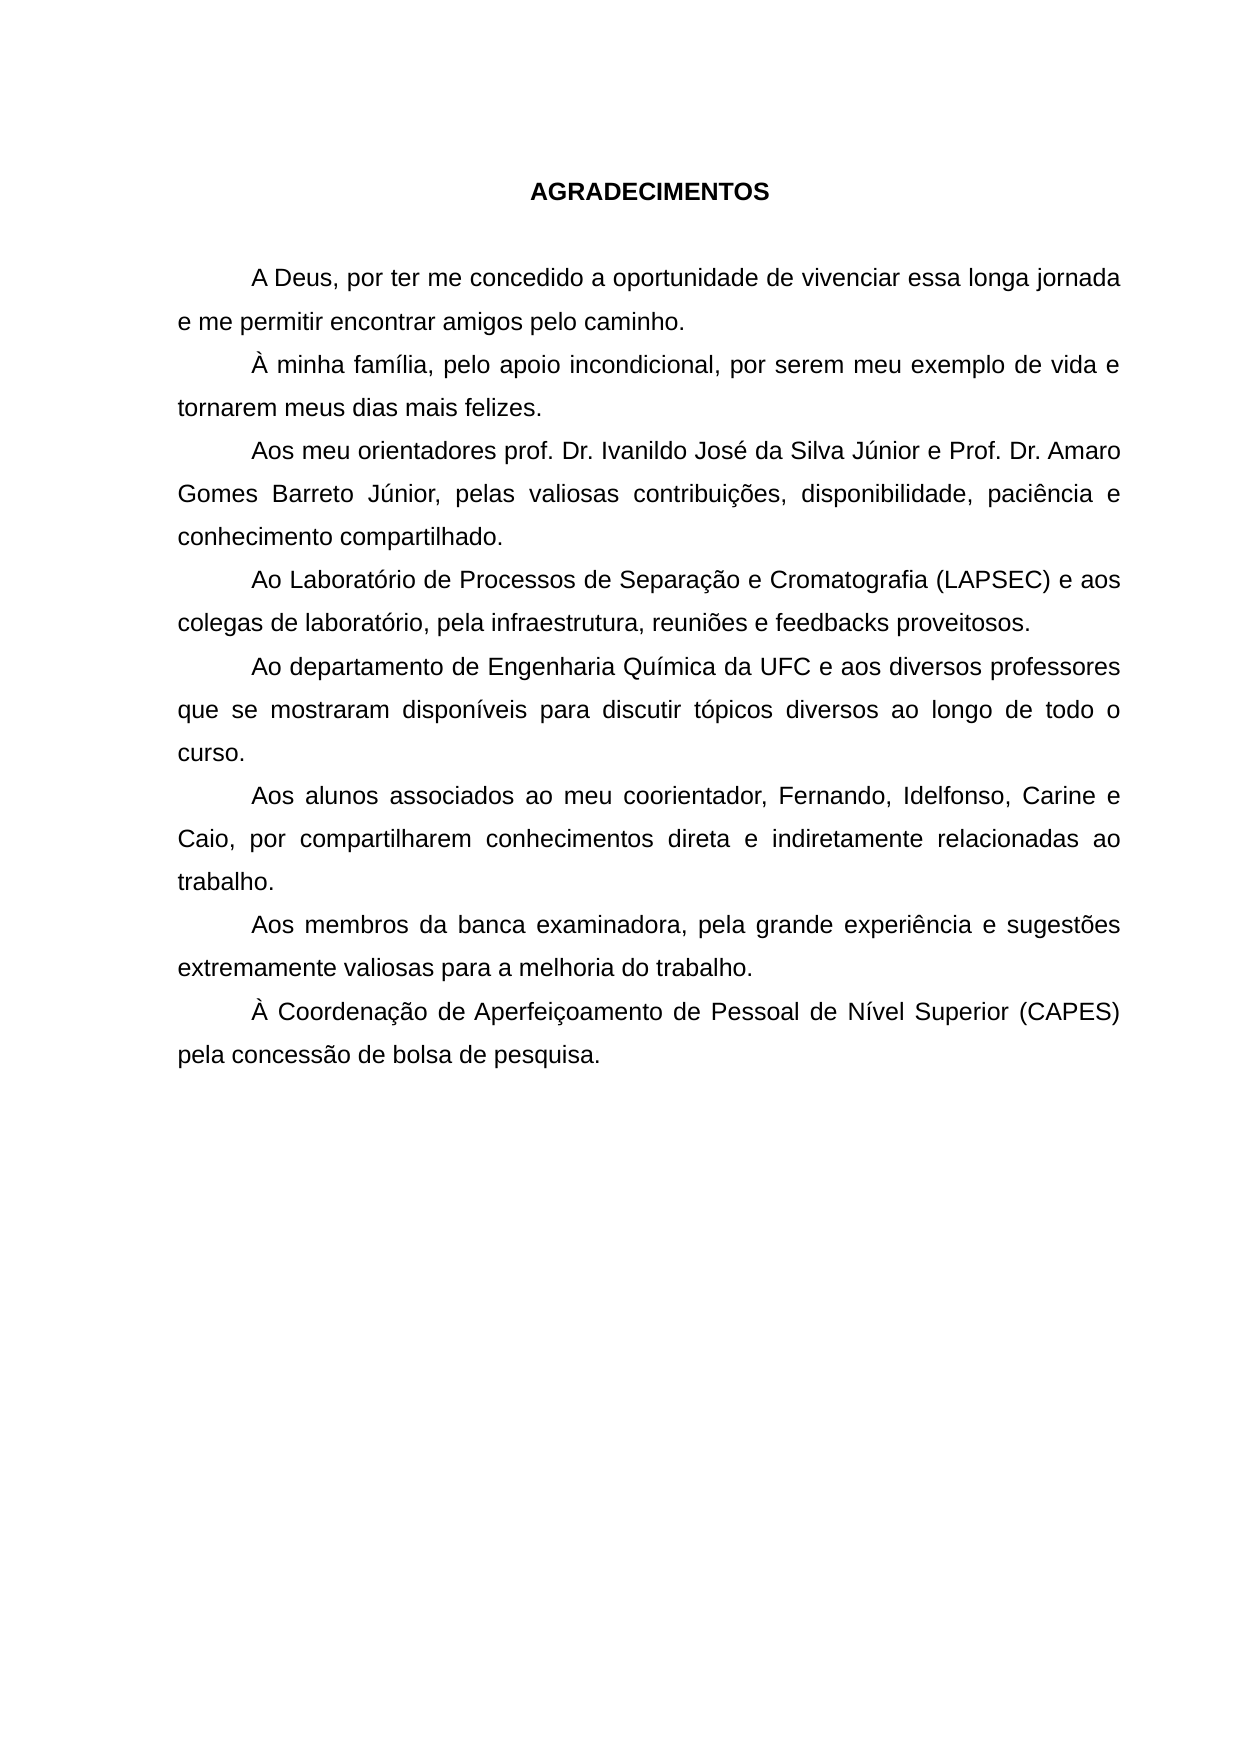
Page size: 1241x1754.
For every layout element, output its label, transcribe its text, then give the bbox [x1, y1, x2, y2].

text Aos alunos associados ao meu coorientador, Fernando, Idelfonso, Carine e Caio, por compartilharem conhecimentos direta e indiretamente relacionadas ao trabalho. [177, 781, 1122, 896]
text Aos membros da banca examinadora, pela grande experiência e sugestões extremamente valiosas para a melhoria do trabalho. [177, 910, 1122, 982]
text A Deus, por ter me concedido a oportunidade de vivenciar essa longa jornada e me permitir encontrar amigos pelo caminho. [177, 263, 1122, 335]
text AGRADECIMENTOS [177, 177, 1122, 206]
text Ao Laboratório de Processos de Separação e Cromatografia (LAPSEC) e aos colegas de laboratório, pela infraestrutura, reuniões e feedbacks proveitosos. [177, 565, 1122, 637]
text Aos meu orientadores prof. Dr. Ivanildo José da Silva Júnior e Prof. Dr. Amaro Gomes Barreto Júnior, pelas valiosas contribuições, disponibilidade, paciência e conhecimento compartilhado. [177, 436, 1122, 551]
text À minha família, pelo apoio incondicional, por serem meu exemplo de vida e tornarem meus dias mais felizes. [177, 350, 1122, 422]
text Ao departamento de Engenharia Química da UFC e aos diversos professores que se mostraram disponíveis para discutir tópicos diversos ao longo de todo o curso. [177, 652, 1122, 767]
text À Coordenação de Aperfeiçoamento de Pessoal de Nível Superior (CAPES) pela concessão de bolsa de pesquisa. [177, 997, 1122, 1068]
